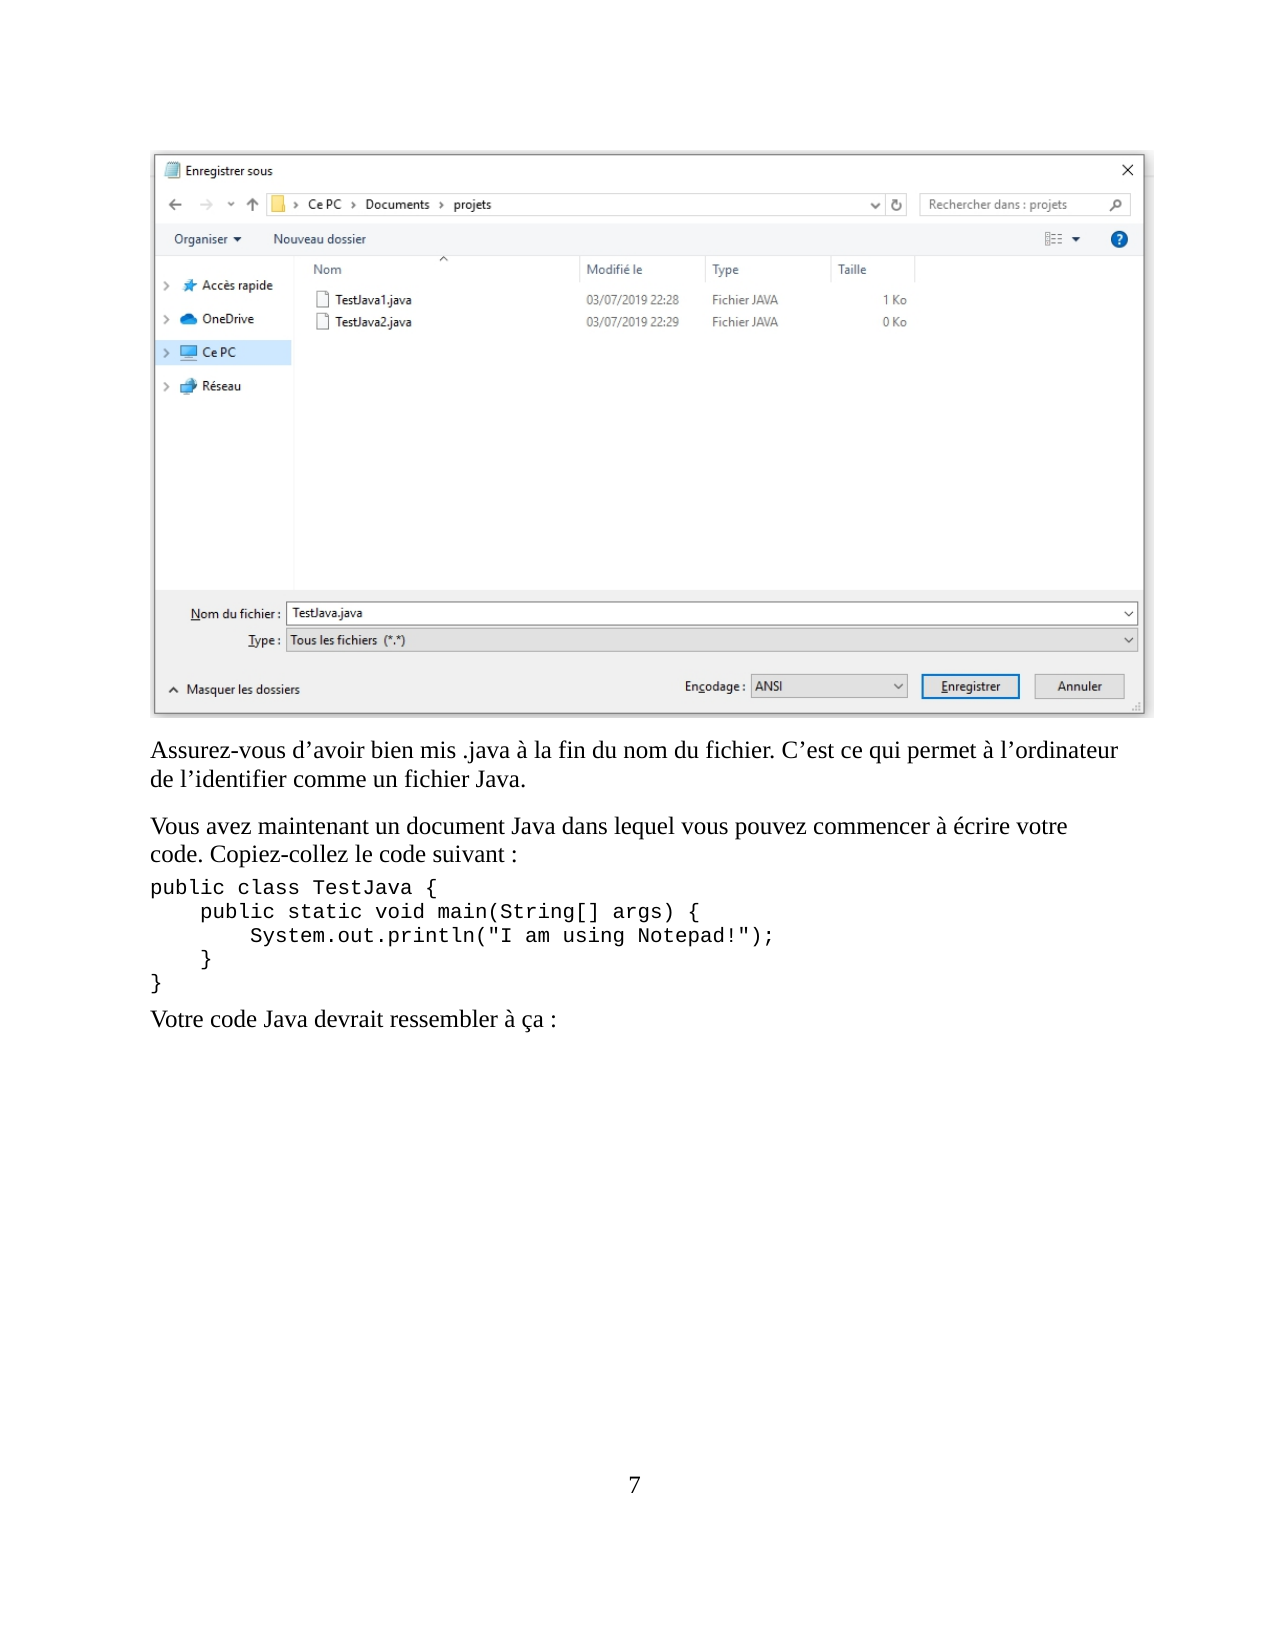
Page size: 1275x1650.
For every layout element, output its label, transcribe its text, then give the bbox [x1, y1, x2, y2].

text Assurez-vous d’avoir bien mis .java à la fin du nom du fichier. C’est ce qui permet à l’ordinateur de l’identifier comme un fichier Java. [150, 735, 1125, 793]
text } [150, 948, 1125, 972]
text public class TestJava { [150, 877, 1125, 901]
text } [150, 972, 1125, 996]
text Vous avez maintenant un document Java dans lequel vous pouvez commencer à écrire votre code. Copiez-collez le code suivant : [150, 811, 1125, 868]
picture [150, 150, 1154, 718]
text System.out.println("I am using Notepad!"); [150, 924, 1125, 948]
text Votre code Java devrait ressembler à ça : [150, 1004, 1125, 1033]
text public static void main(String[] args) { [150, 901, 1125, 924]
